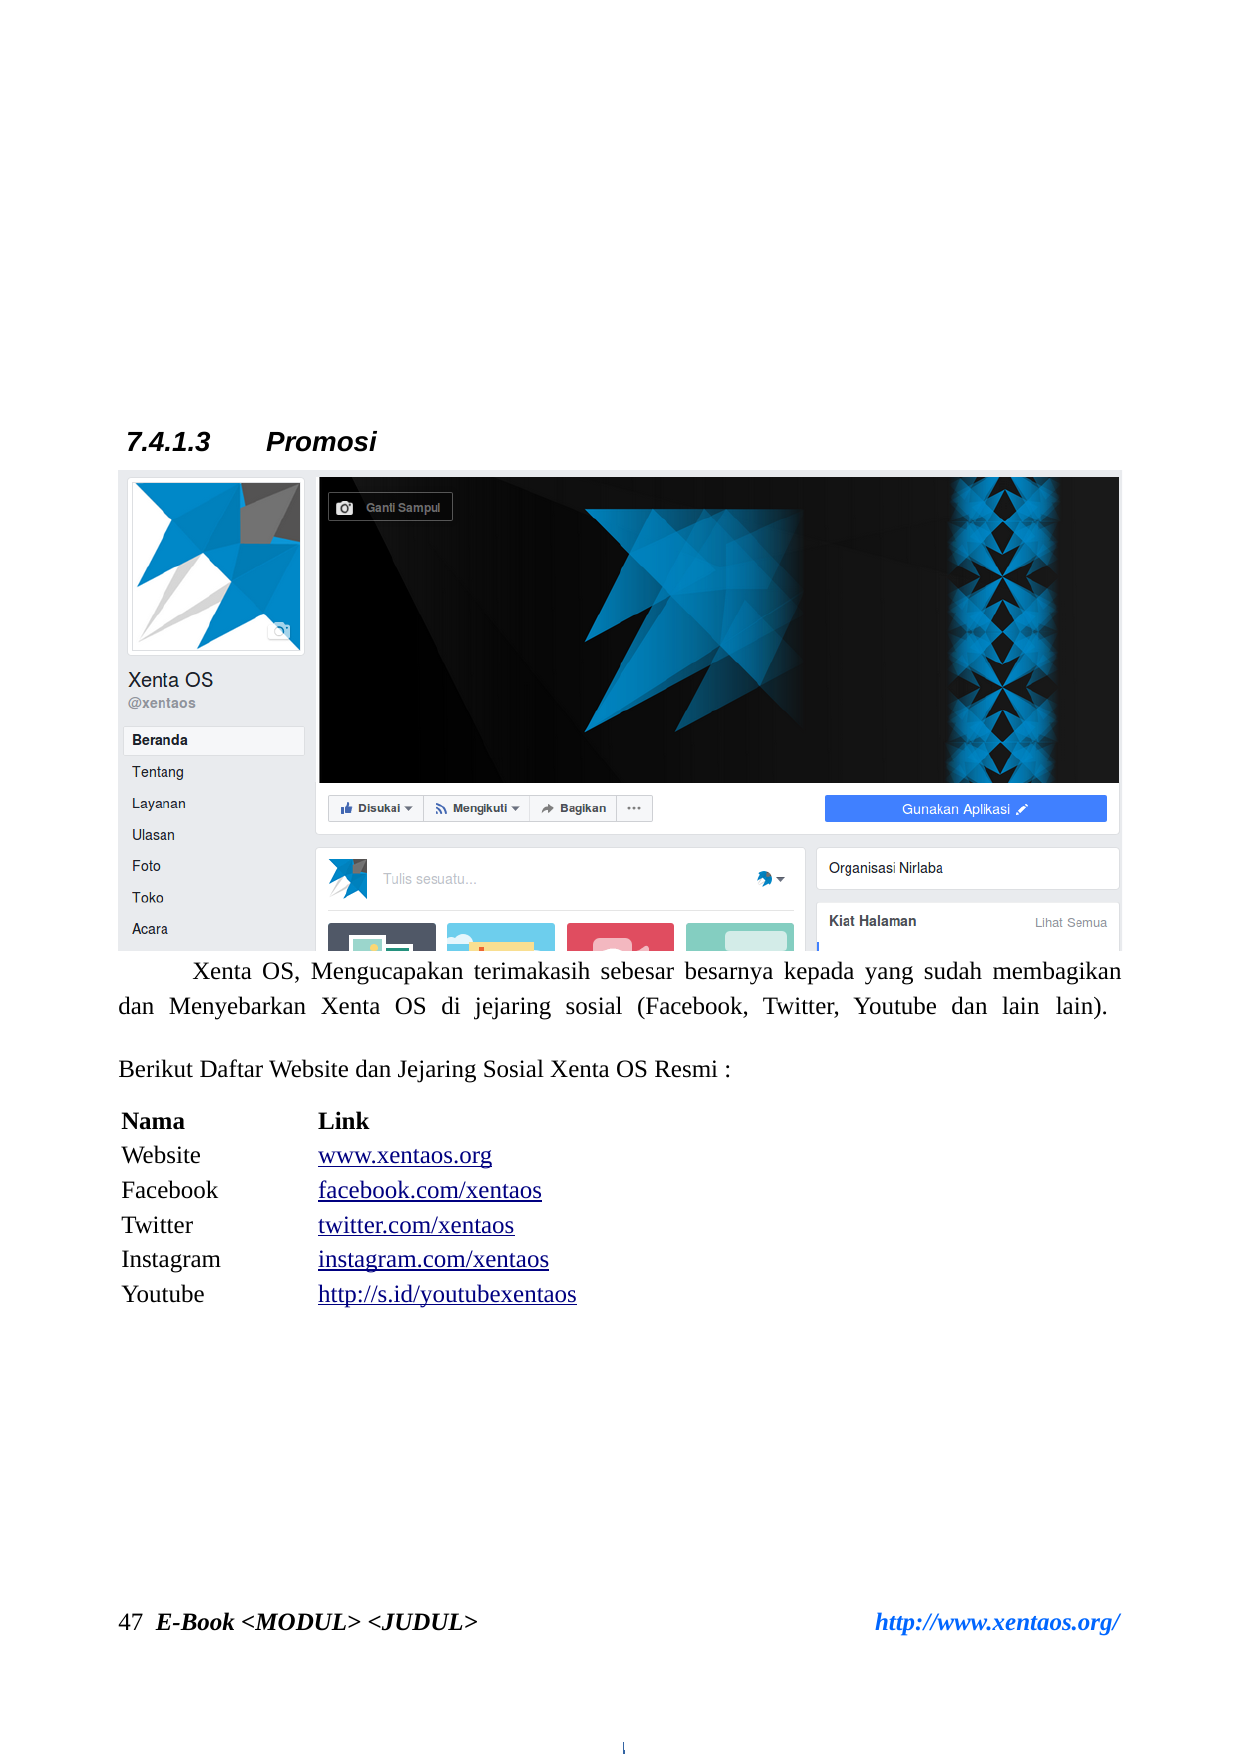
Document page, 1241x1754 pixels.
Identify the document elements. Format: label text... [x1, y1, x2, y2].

table_cell facebook.com/xentaos [315, 1172, 1121, 1207]
picture [118, 470, 1123, 951]
table_header Link [315, 1103, 1121, 1138]
table_cell Twitter [118, 1207, 315, 1241]
table_cell instagram.com/xentaos [315, 1241, 1121, 1276]
table_cell Instagram [118, 1241, 315, 1276]
table_cell Youtube [118, 1276, 315, 1311]
subtitle Promosi [118, 425, 1122, 457]
text Xenta OS, Mengucapakan terimakasih sebesar besarnya kepada yang sudah membagikan dan Menyebarkan Xenta OS di jejaring sosial (Facebook, Twitter, Youtube dan lain lain). Berikut Daftar Website dan Jejaring Sosial Xenta OS Resmi : [118, 951, 1122, 1083]
table_cell www.xentaos.org [315, 1138, 1121, 1172]
table_cell http://s.id/youtubexentaos [315, 1276, 1121, 1311]
table_cell twitter.com/xentaos [315, 1207, 1121, 1241]
table_cell Website [118, 1138, 315, 1172]
table_cell Facebook [118, 1172, 315, 1207]
table_header Nama [118, 1103, 315, 1138]
